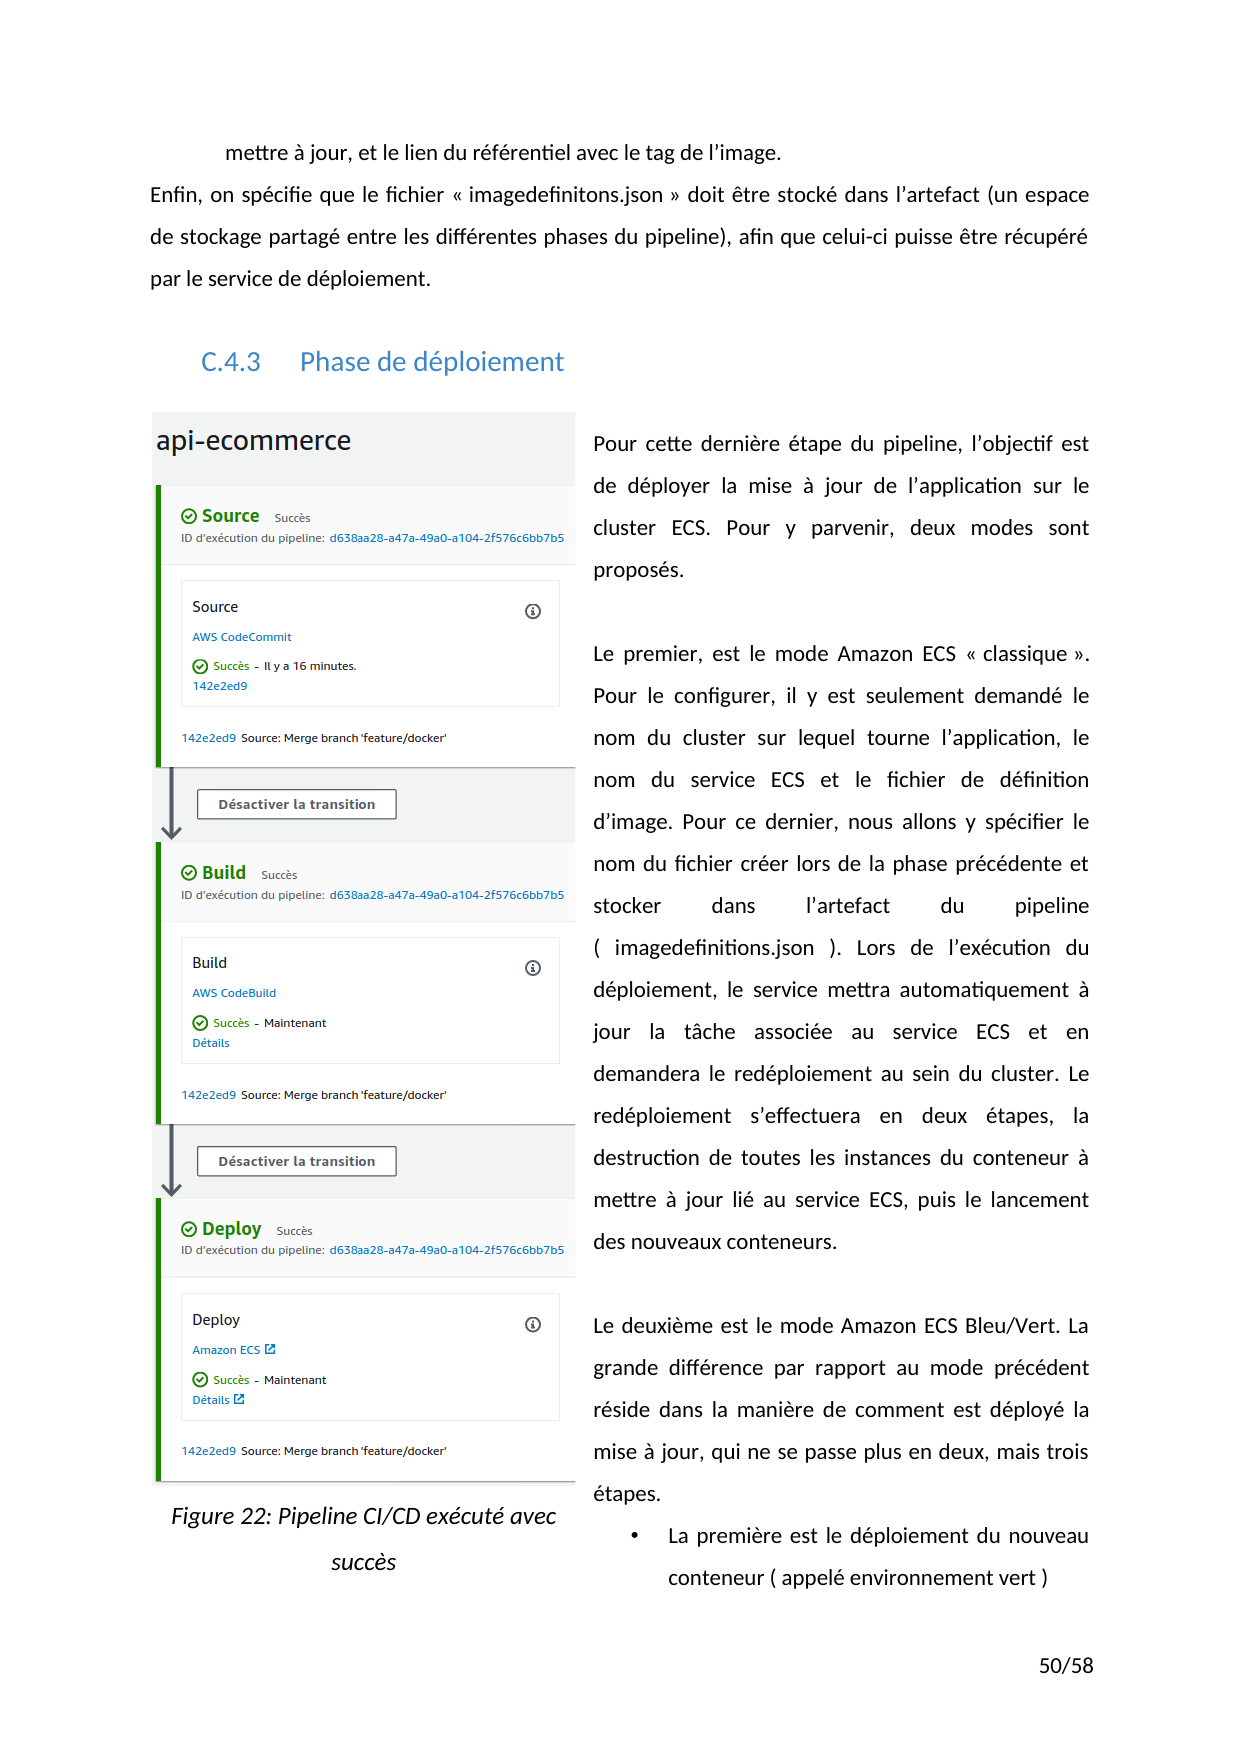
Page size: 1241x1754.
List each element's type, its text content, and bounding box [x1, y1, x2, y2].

text Pour cette dernière étape du pipeline, l’objectif est de déployer la mise à jour de l’application sur le cluster ECS. Pour y parvenir, deux modes sont proposés. [575, 429, 1090, 583]
text Figure 22: Pipeline CI/CD exécuté avec succès [152, 412, 575, 1577]
text Enfin, on spécifie que le fichier « imagedefinitons.json » doit être stocké dans l’artefact (un espace de stockage partagé entre les différentes phases du pipeline), afin que celui-ci puisse être récupéré par le service de déploiement. [150, 180, 1090, 292]
subtitle Phase de déploiement [201, 343, 1090, 379]
list mettre à jour, et le lien du référentiel avec le tag de l’image. [187, 138, 1090, 166]
text Le deuxième est le mode Amazon ECS Bleu/Vert. La grande différence par rapport au mode précédent réside dans la manière de comment est déployé la mise à jour, qui ne se passe plus en deux, mais trois étapes. [575, 1311, 1090, 1507]
list La première est le déploiement du nouveau conteneur ( appelé environnement vert ) [187, 1521, 1090, 1591]
text Le premier, est le mode Amazon ECS « classique ». Pour le configurer, il y est seulement demandé le nom du cluster sur lequel tourne l’application, le nom du service ECS et le fichier de définition d’image. Pour ce dernier, nous allons y spécifier le nom du fichier créer lors de la phase précédente et stocker dans l’artefact du pipeline ( imagedefinitions.json ). Lors de l’exécution du déploiement, le service mettra automatiquement à jour la tâche associée au service ECS et en demandera le redéploiement au sein du cluster. Le redéploiement s’effectuera en deux étapes, la destruction de toutes les instances du conteneur à mettre à jour lié au service ECS, puis le lancement des nouveaux conteneurs. [575, 639, 1090, 1255]
picture [152, 412, 247, 1486]
